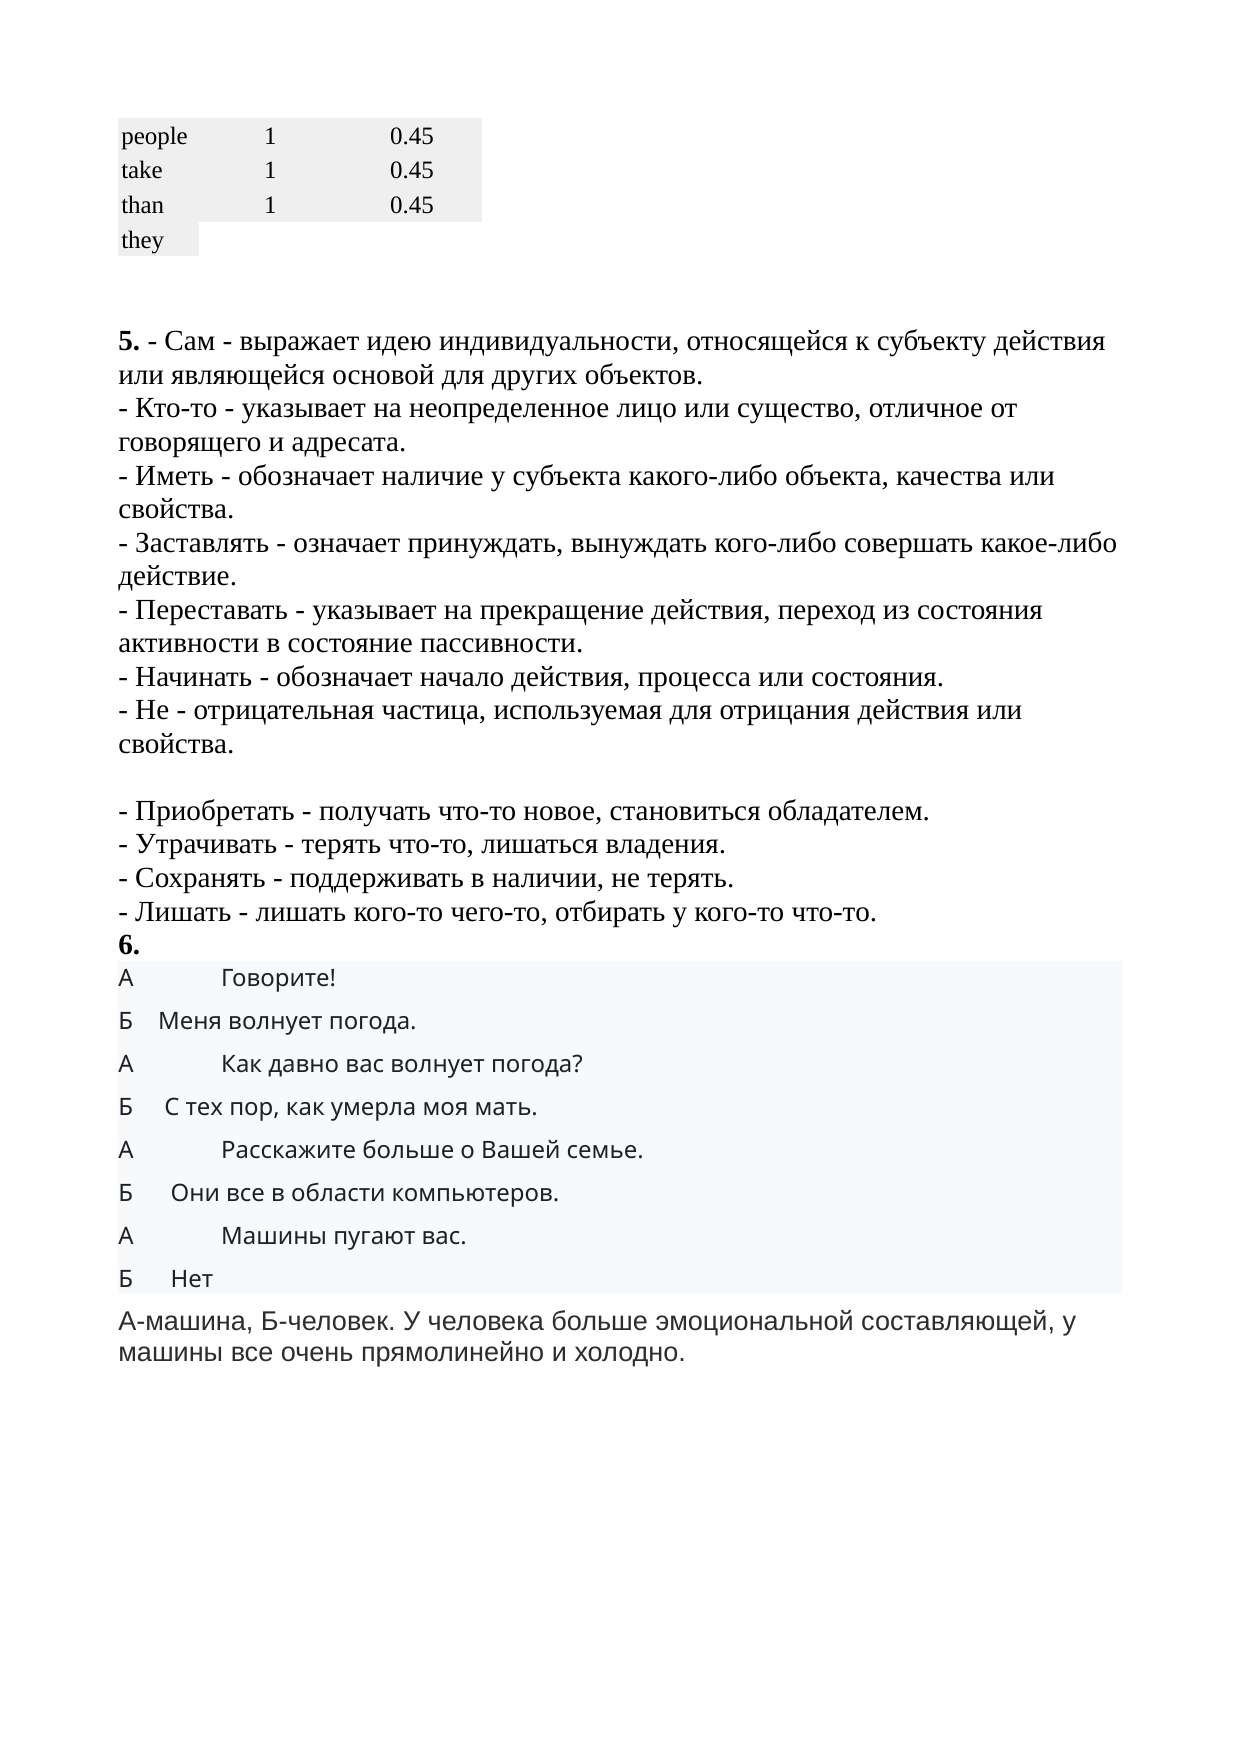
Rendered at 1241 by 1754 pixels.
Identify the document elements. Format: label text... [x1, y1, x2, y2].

text - Утрачивать - терять что-то, лишаться владения. [118, 827, 1122, 860]
text А Расскажите больше о Вашей семье. [118, 1133, 1122, 1166]
text Б С тех пор, как умерла моя мать. [118, 1090, 1122, 1122]
text 6. [118, 927, 1122, 961]
table_cell 0.45 [341, 118, 482, 153]
table_cell 1 [199, 187, 341, 222]
table_cell [199, 222, 482, 256]
table_cell 1 [199, 153, 341, 187]
text - Кто-то - указывает на неопределенное лицо или существо, отличное от говорящего и адресата. [118, 391, 1122, 458]
text - Не - отрицательная частица, используемая для отрицания действия или свойства. [118, 692, 1122, 759]
text - Приобретать - получать что-то новое, становиться обладателем. [118, 793, 1122, 827]
text - Сохранять - поддерживать в наличии, не терять. [118, 860, 1122, 894]
text Б Меня волнует погода. [118, 1004, 1122, 1036]
text - Начинать - обозначает начало действия, процесса или состояния. [118, 659, 1122, 692]
table_cell 0.45 [341, 187, 482, 222]
text Б Нет [118, 1262, 1122, 1294]
table_cell 0.45 [341, 153, 482, 187]
text - Лишать - лишать кого-то чего-то, отбирать у кого-то что-то. [118, 894, 1122, 927]
text - Иметь - обозначает наличие у субъекта какого-либо объекта, качества или свойства. [118, 458, 1122, 525]
text Б Они все в области компьютеров. [118, 1176, 1122, 1208]
text А Как давно вас волнует погода? [118, 1047, 1122, 1079]
table_cell than [118, 187, 199, 222]
table_cell take [118, 153, 199, 187]
text А-машина, Б-человек. У человека больше эмоциональной составляющей, у машины все очень прямолинейно и холодно. [118, 1305, 1122, 1367]
text А Говорите! [118, 961, 1122, 993]
table_cell people [118, 118, 199, 153]
text - Переставать - указывает на прекращение действия, переход из состояния активности в состояние пассивности. [118, 592, 1122, 659]
text 5. - Сам - выражает идею индивидуальности, относящейся к субъекту действия или являющейся основой для других объектов. [118, 323, 1122, 391]
text А Машины пугают вас. [118, 1219, 1122, 1252]
text - Заставлять - означает принуждать, вынуждать кого-либо совершать какое-либо действие. [118, 525, 1122, 592]
table_cell they [118, 222, 199, 256]
table_cell 1 [199, 118, 341, 153]
